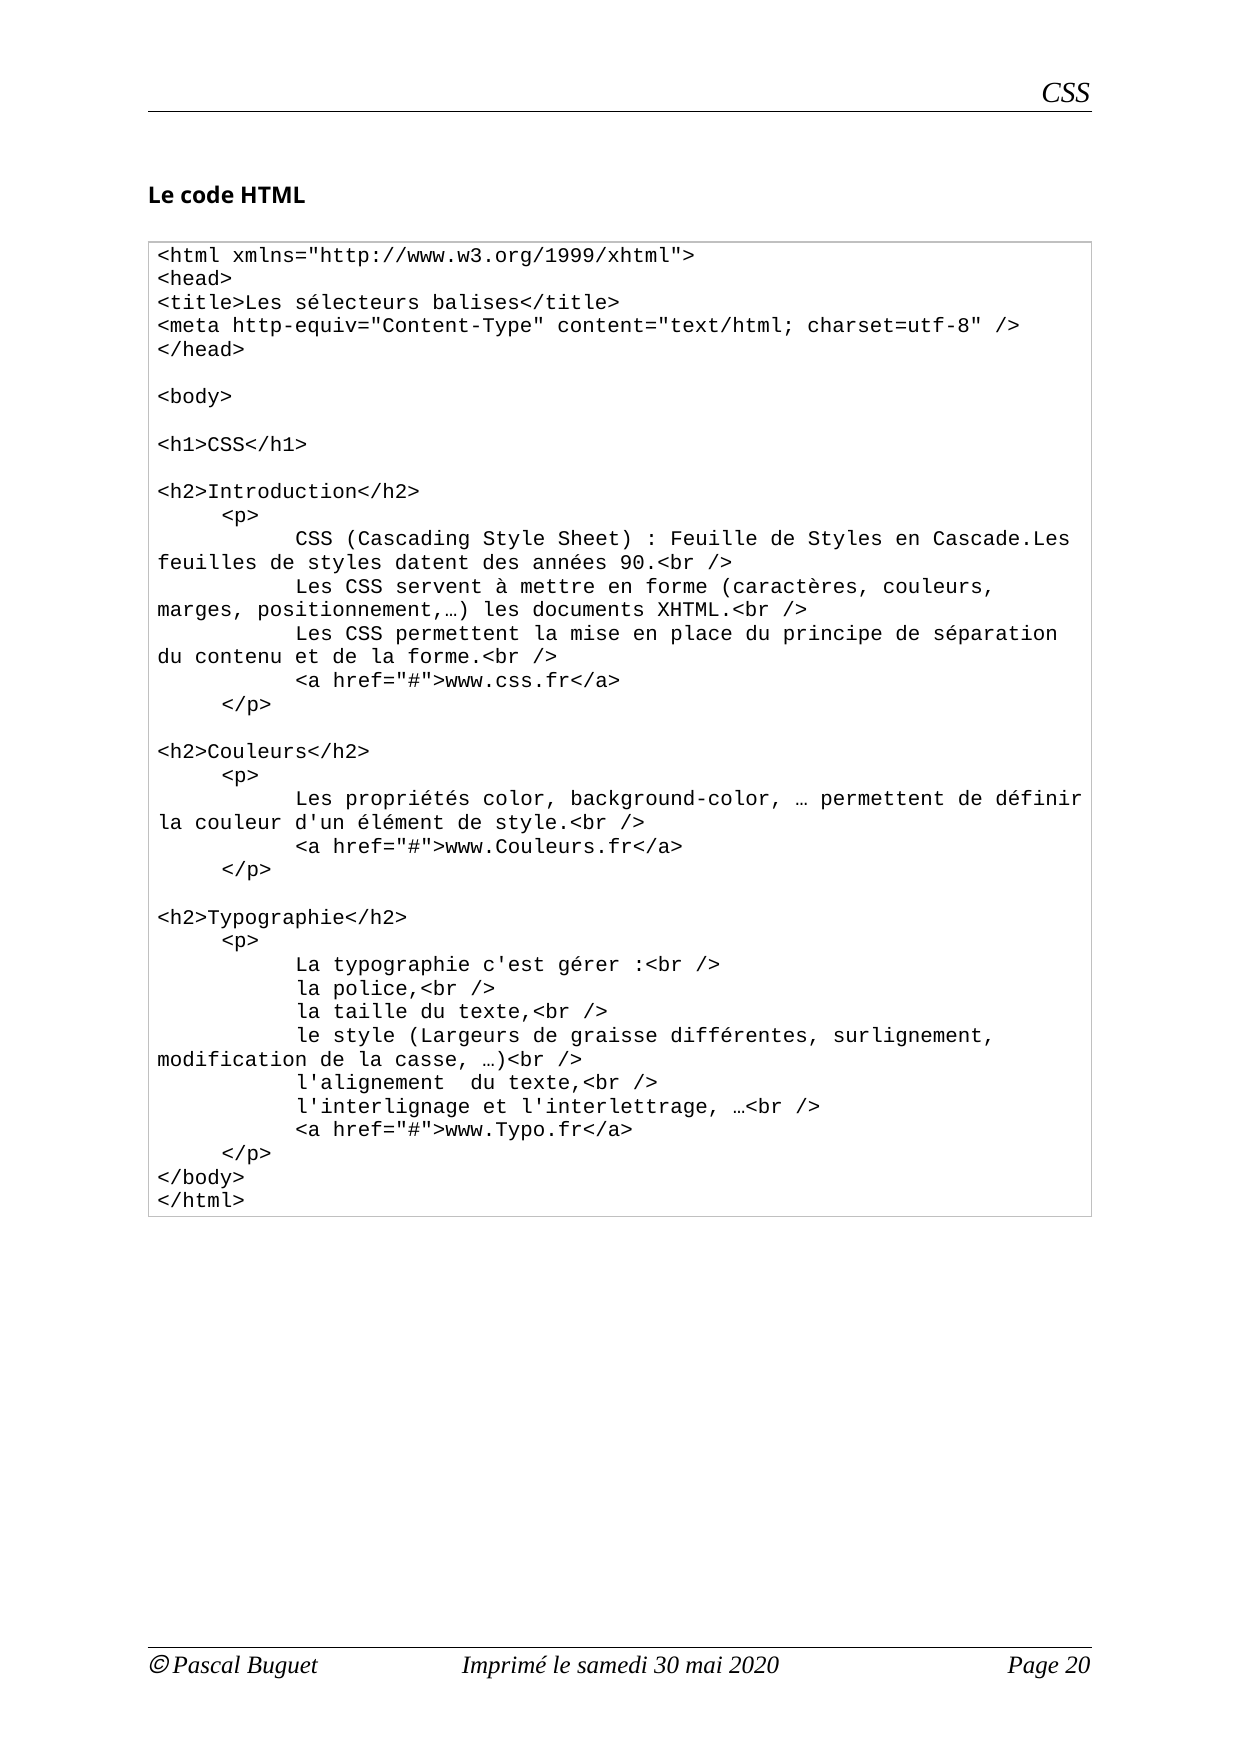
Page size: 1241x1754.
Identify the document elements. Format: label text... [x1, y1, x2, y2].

text La typographie c'est gérer :<br /> [149, 951, 1091, 974]
text la taille du texte,<br /> [149, 998, 1091, 1022]
text <a href="#">www.Typo.fr</a> [149, 1116, 1091, 1140]
text l'alignement du texte,<br /> [149, 1069, 1091, 1093]
text CSS (Cascading Style Sheet) : Feuille de Styles en Cascade.Les feuilles de styles datent des années 90.<br /> [149, 525, 1091, 572]
text la police,<br /> [149, 974, 1091, 998]
text </body> [149, 1164, 1091, 1187]
text Le code HTML [148, 179, 1092, 210]
text l'interlignage et l'interlettrage, …<br /> [149, 1093, 1091, 1116]
text <h1>CSS</h1> [149, 431, 1091, 454]
text <h2>Introduction</h2> [149, 478, 1091, 502]
text le style (Largeurs de graisse différentes, surlignement, modification de la casse, …)<br /> [149, 1022, 1091, 1069]
text <p> [149, 927, 1091, 951]
text Les CSS servent à mettre en forme (caractères, couleurs, marges, positionnement,…) les documents XHTML.<br /> [149, 572, 1091, 620]
text Les CSS permettent la mise en place du principe de séparation du contenu et de la forme.<br /> [149, 620, 1091, 667]
text </p> [149, 691, 1091, 714]
text <p> [149, 762, 1091, 785]
text <title>Les sélecteurs balises</title> [149, 289, 1091, 312]
text </html> [149, 1187, 1091, 1216]
text <body> [149, 383, 1091, 407]
text <h2>Typographie</h2> [149, 903, 1091, 927]
text <a href="#">www.css.fr</a> [149, 667, 1091, 691]
text <h2>Couleurs</h2> [149, 738, 1091, 762]
text <meta http-equiv="Content-Type" content="text/html; charset=utf-8" /> [149, 312, 1091, 336]
text </p> [149, 856, 1091, 880]
text </p> [149, 1140, 1091, 1164]
text </head> [149, 336, 1091, 360]
text <html xmlns="http://www.w3.org/1999/xhtml"> [149, 243, 1091, 265]
text <a href="#">www.Couleurs.fr</a> [149, 833, 1091, 856]
text <head> [149, 265, 1091, 289]
text <p> [149, 502, 1091, 525]
text Les propriétés color, background-color, … permettent de définir la couleur d'un élément de style.<br /> [149, 785, 1091, 833]
